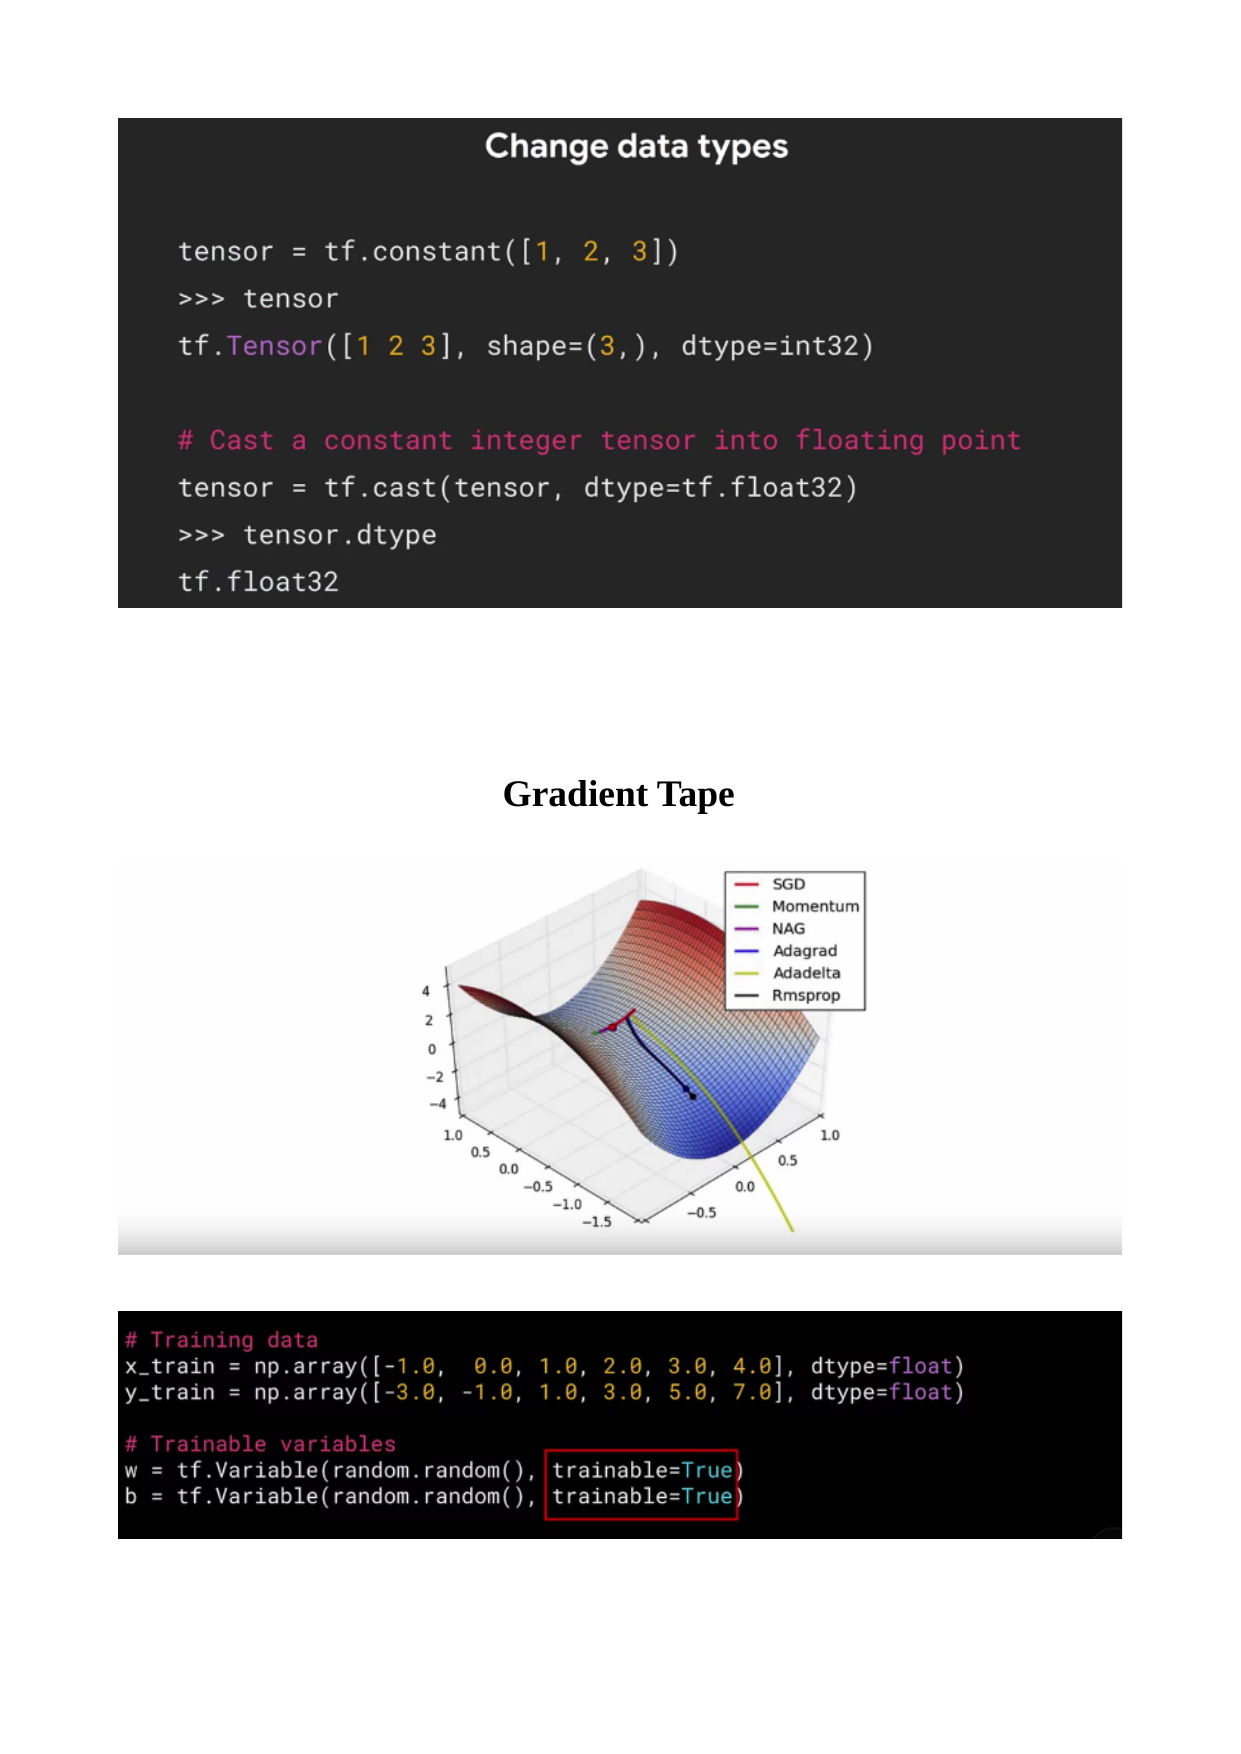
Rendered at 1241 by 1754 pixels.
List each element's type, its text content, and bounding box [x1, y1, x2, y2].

subtitle Gradient Tape [118, 771, 1122, 814]
picture [118, 859, 1123, 1255]
picture [118, 1311, 1123, 1539]
picture [118, 118, 1123, 608]
